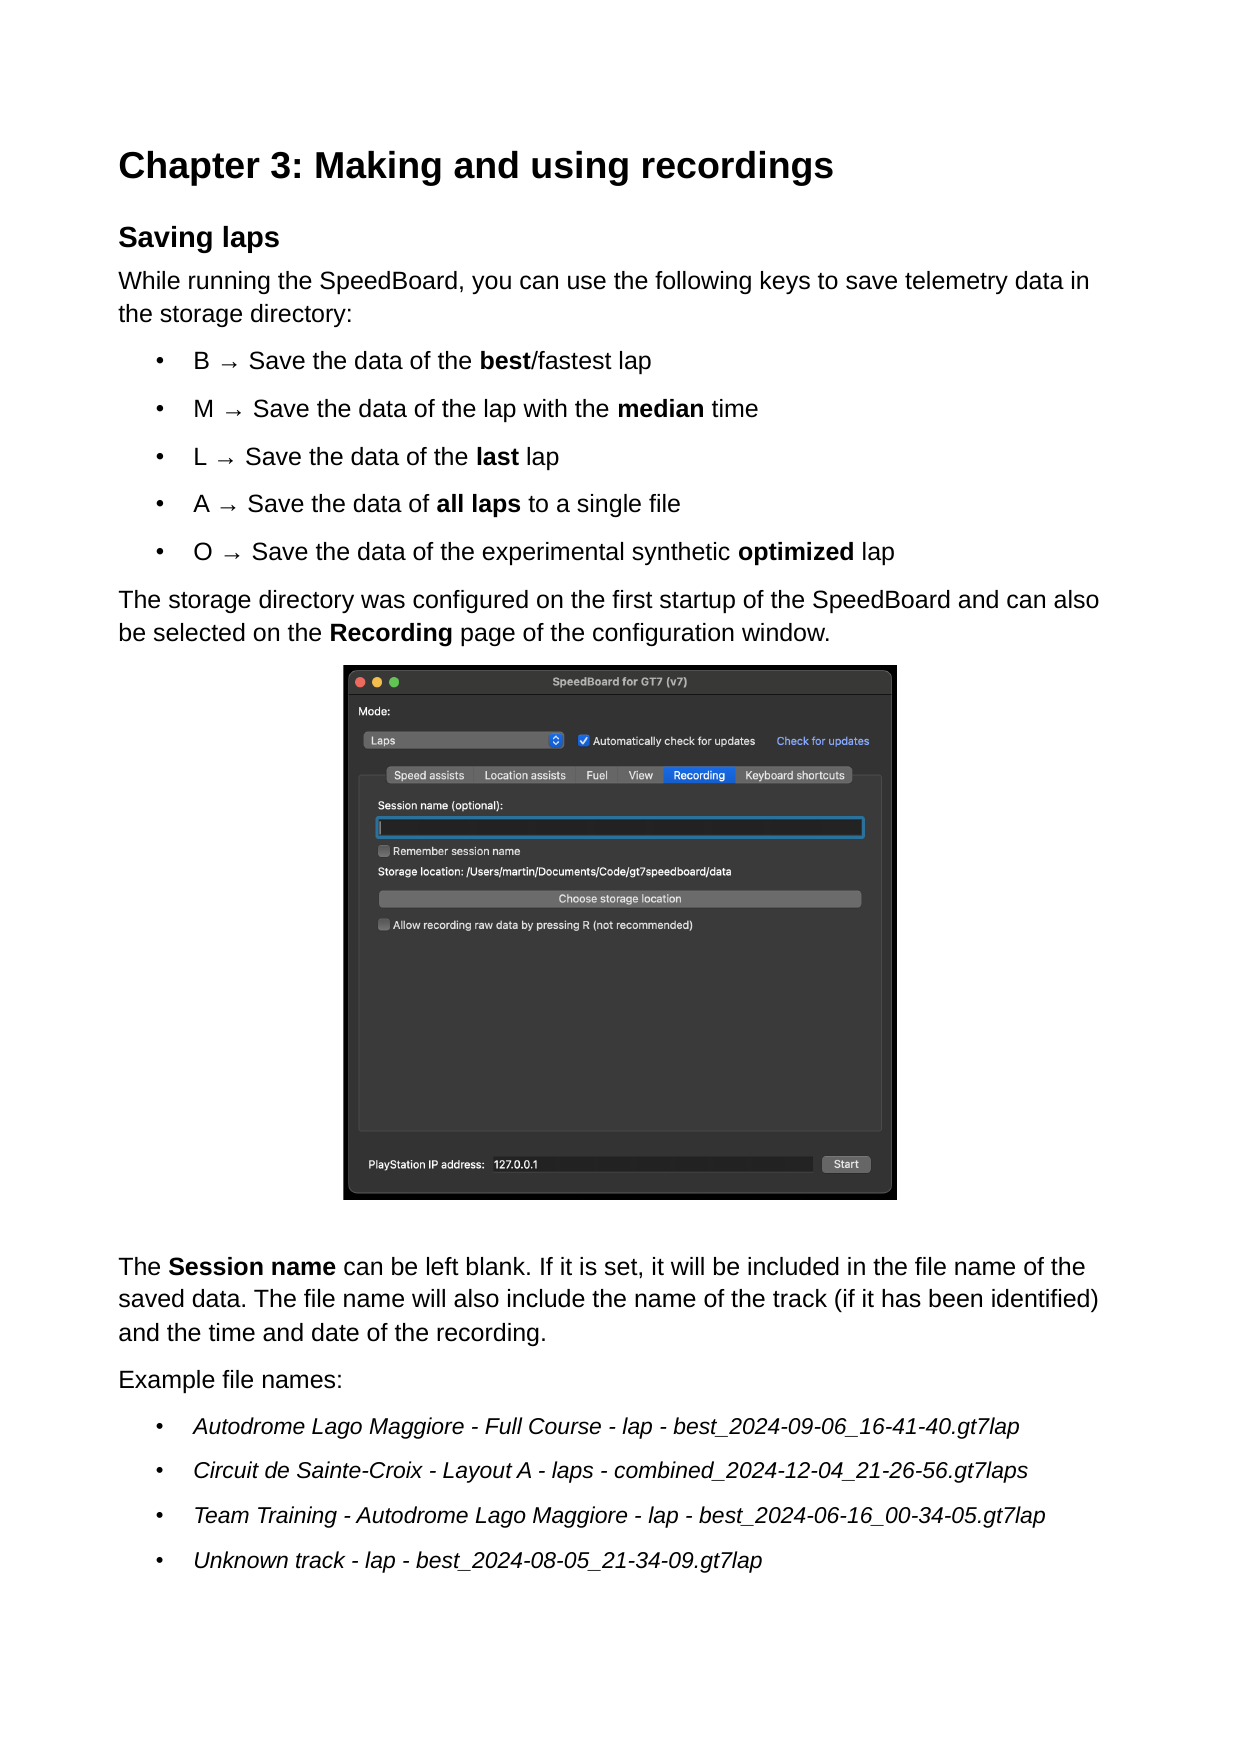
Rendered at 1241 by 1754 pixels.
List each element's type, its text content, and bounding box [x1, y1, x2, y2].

list A → Save the data of all laps to a single file [156, 489, 1122, 518]
subtitle Chapter 3: Making and using recordings [118, 143, 1122, 186]
list M → Save the data of the lap with the median time [156, 394, 1122, 423]
list Unknown track - lap - best_2024-08-05_21-34-09.gt7lap [156, 1547, 1122, 1573]
text The storage directory was configured on the first startup of the SpeedBoard and can also be selected on the Recording page of the configuration window. [118, 585, 1122, 647]
text Example file names: [118, 1365, 1122, 1394]
subtitle Saving laps [118, 219, 1122, 253]
text While running the SpeedBoard, you can use the following keys to save telemetry data in the storage directory: [118, 266, 1122, 327]
picture [343, 665, 897, 1200]
list Autodrome Lago Maggiore - Full Course - lap - best_2024-09-06_16-41-40.gt7lap [156, 1413, 1122, 1439]
list L → Save the data of the last lap [156, 442, 1122, 471]
list Circuit de Sainte-Croix - Layout A - laps - combined_2024-12-04_21-26-56.gt7laps [156, 1457, 1122, 1484]
list Team Training - Autodrome Lago Maggiore - lap - best_2024-06-16_00-34-05.gt7lap [156, 1502, 1122, 1529]
list O → Save the data of the experimental synthetic optimized lap [156, 537, 1122, 566]
text The Session name can be left blank. If it is set, it will be included in the file name of the saved data. The file name will also include the name of the track (if it has been identified) and the time and date of the recording. [118, 1251, 1122, 1346]
list B → Save the data of the best/fastest lap [156, 346, 1122, 375]
